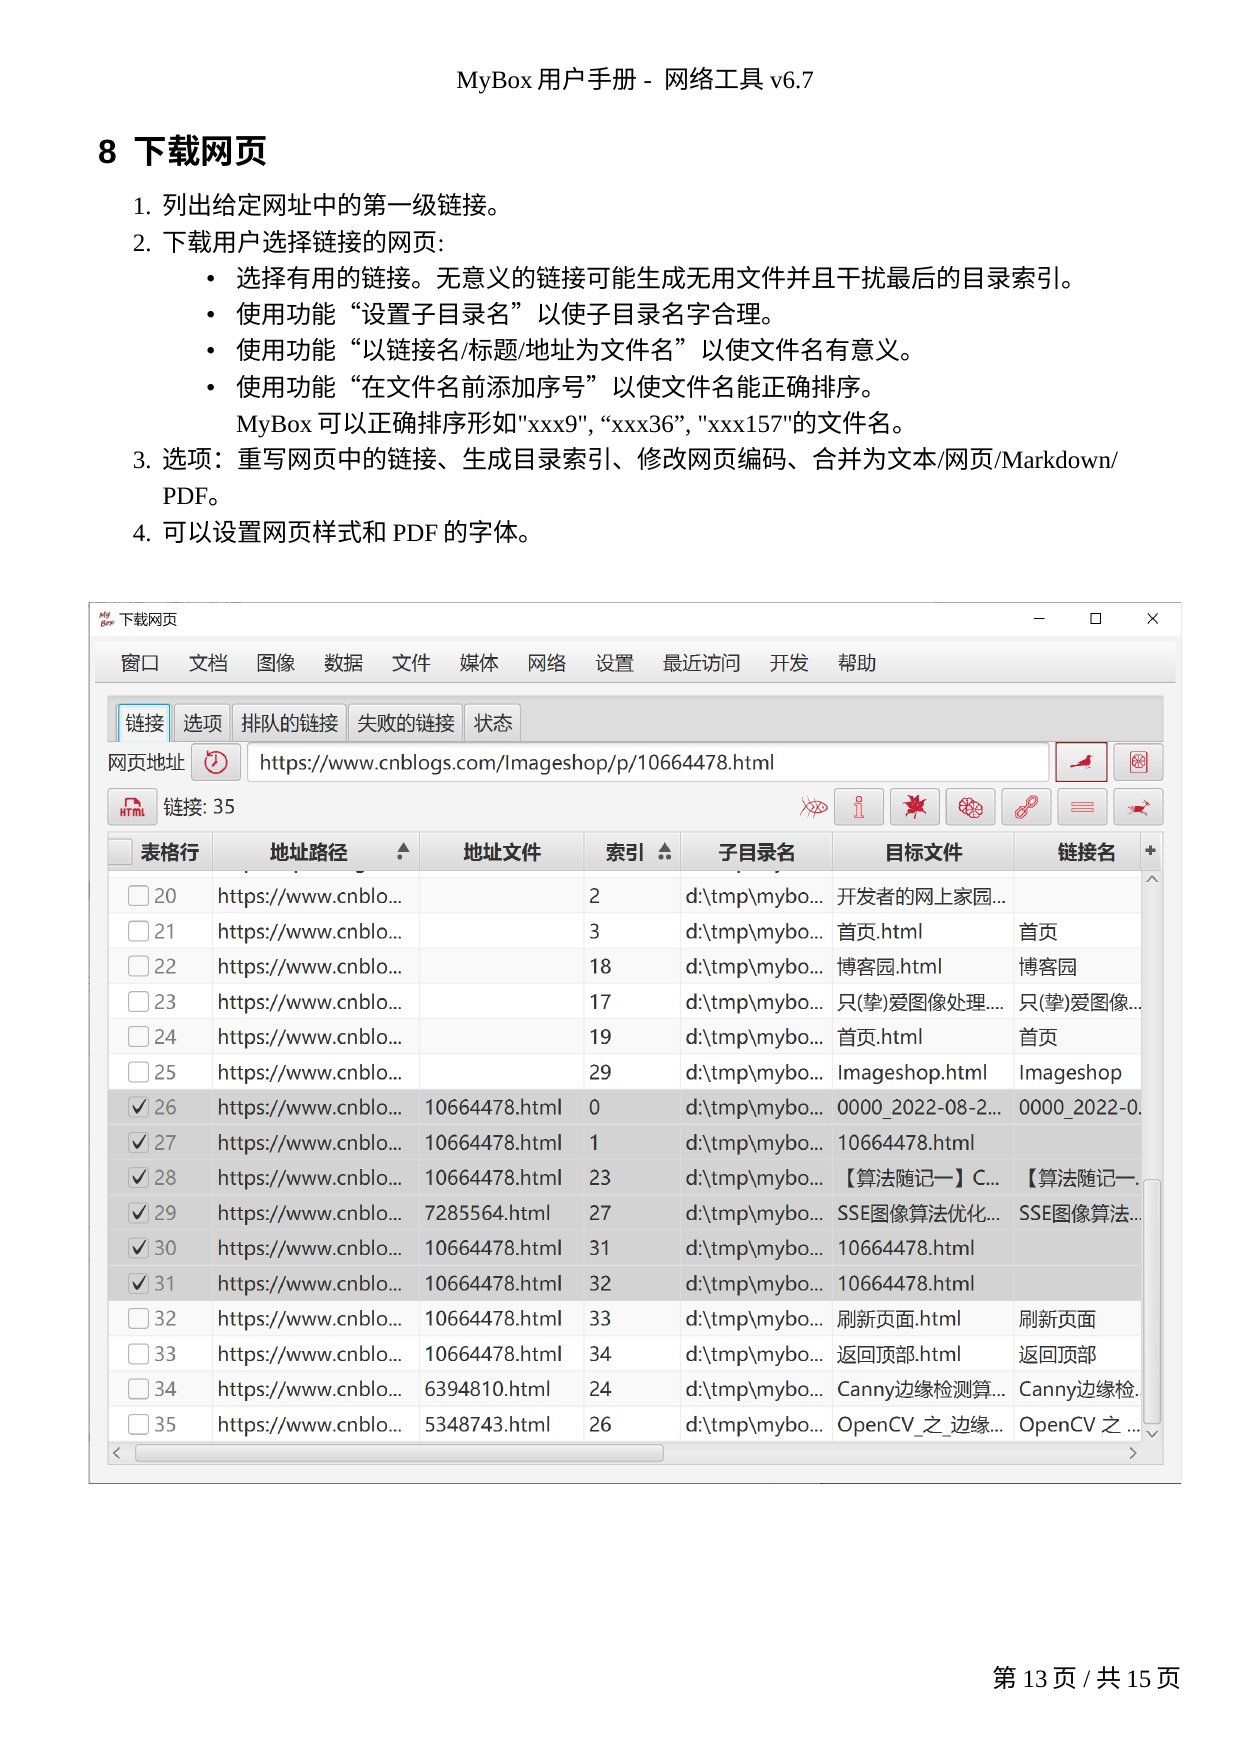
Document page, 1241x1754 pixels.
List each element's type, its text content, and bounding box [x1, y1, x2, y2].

list 下载用户选择链接的网页: [133, 222, 1181, 258]
list 使用功能“以链接名/标题/地址为文件名”以使文件名有意义。 [206, 331, 1181, 367]
list 列出给定网址中的第一级链接。 [133, 186, 1181, 222]
list 使用功能“在文件名前添加序号”以使文件名能正确排序。 MyBox可以正确排序形如"xxx9", “xxx36”, "xxx157"的文件名。 [206, 367, 1181, 439]
picture [88, 602, 1182, 1484]
subtitle 下载网页 [88, 125, 1181, 173]
list 选择有用的链接。无意义的链接可能生成无用文件并且干扰最后的目录索引。 [206, 258, 1181, 294]
list 选项：重写网页中的链接、生成目录索引、修改网页编码、合并为文本/网页/Markdown/PDF。 [133, 439, 1181, 512]
list 使用功能“设置子目录名”以使子目录名字合理。 [206, 294, 1181, 331]
list 可以设置网页样式和PDF的字体。 [133, 512, 1181, 548]
